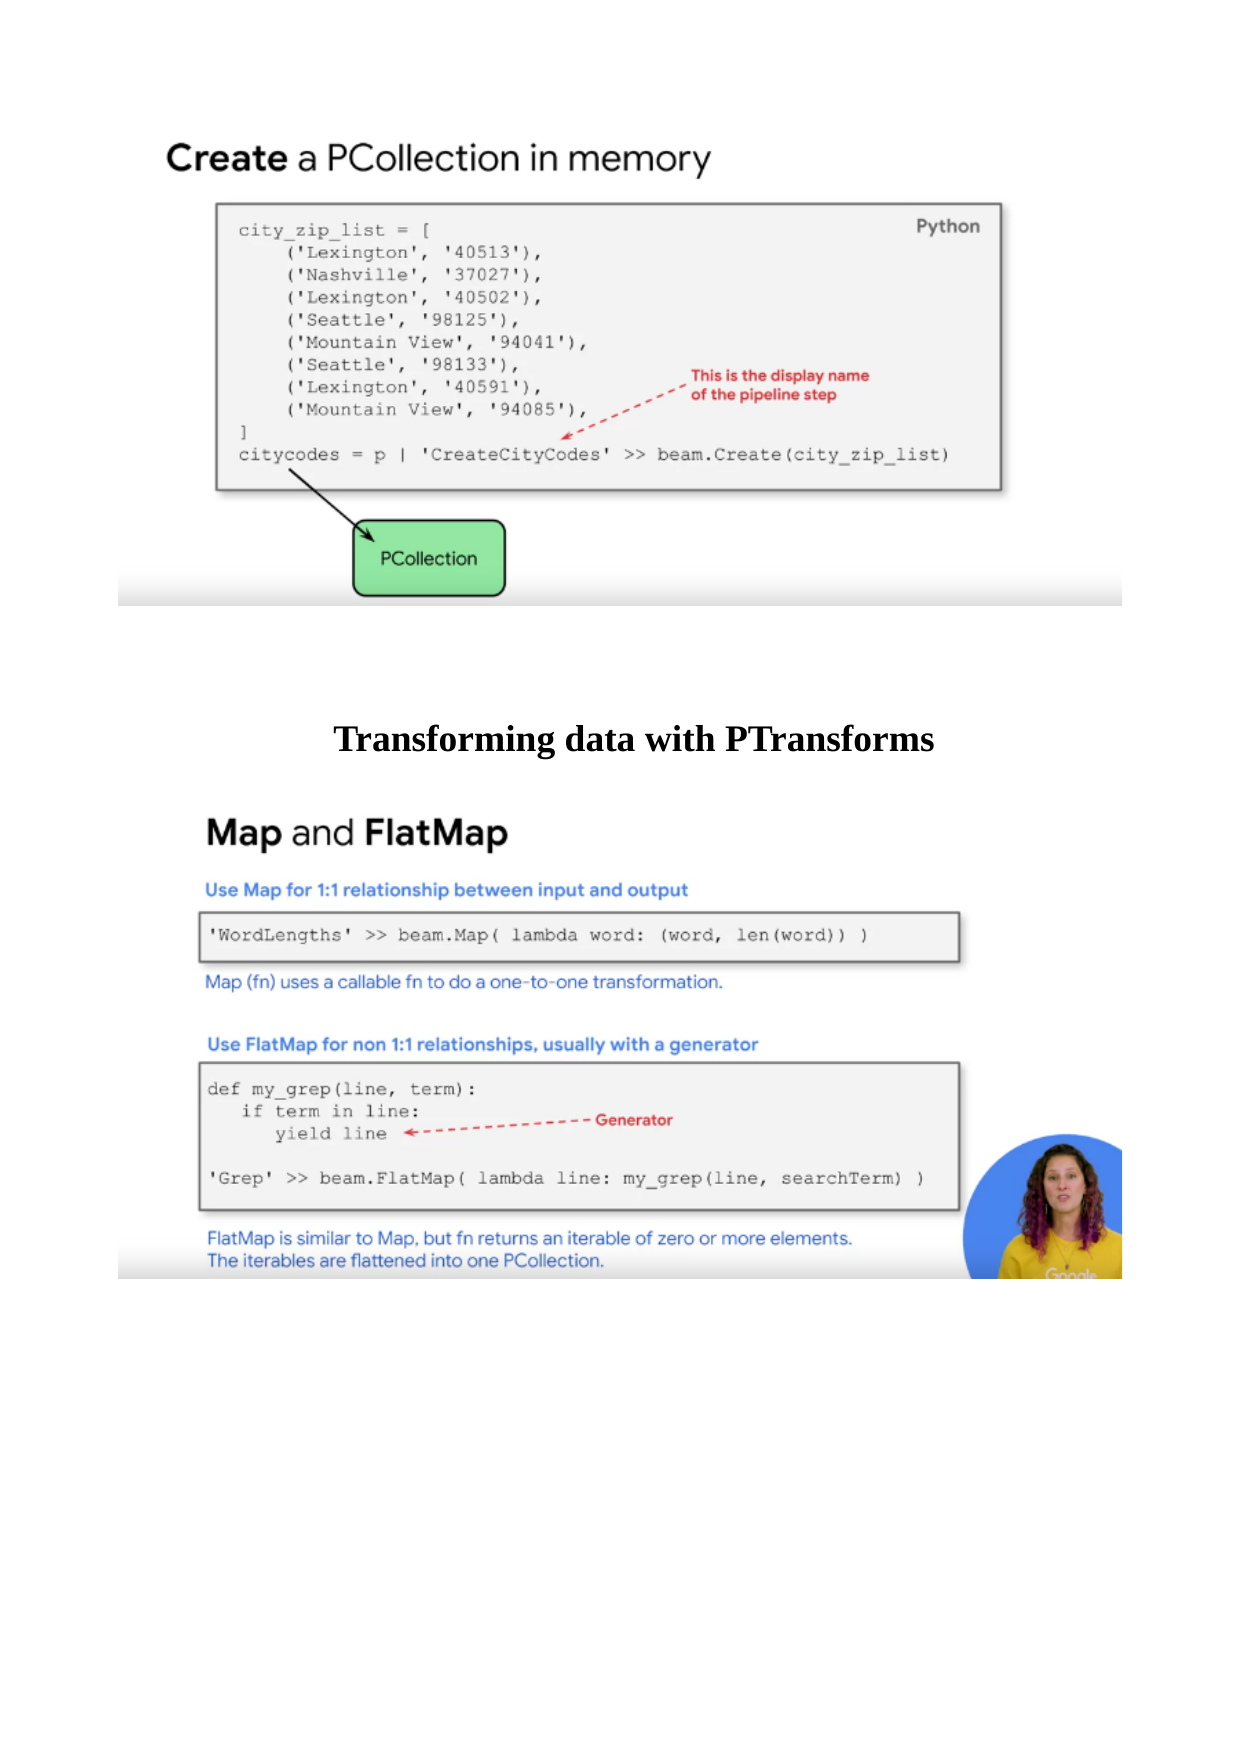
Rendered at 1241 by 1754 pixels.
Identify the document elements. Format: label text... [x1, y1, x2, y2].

picture [118, 801, 1123, 1279]
subtitle Transforming data with PTransforms [118, 717, 1122, 760]
picture [118, 118, 1123, 606]
